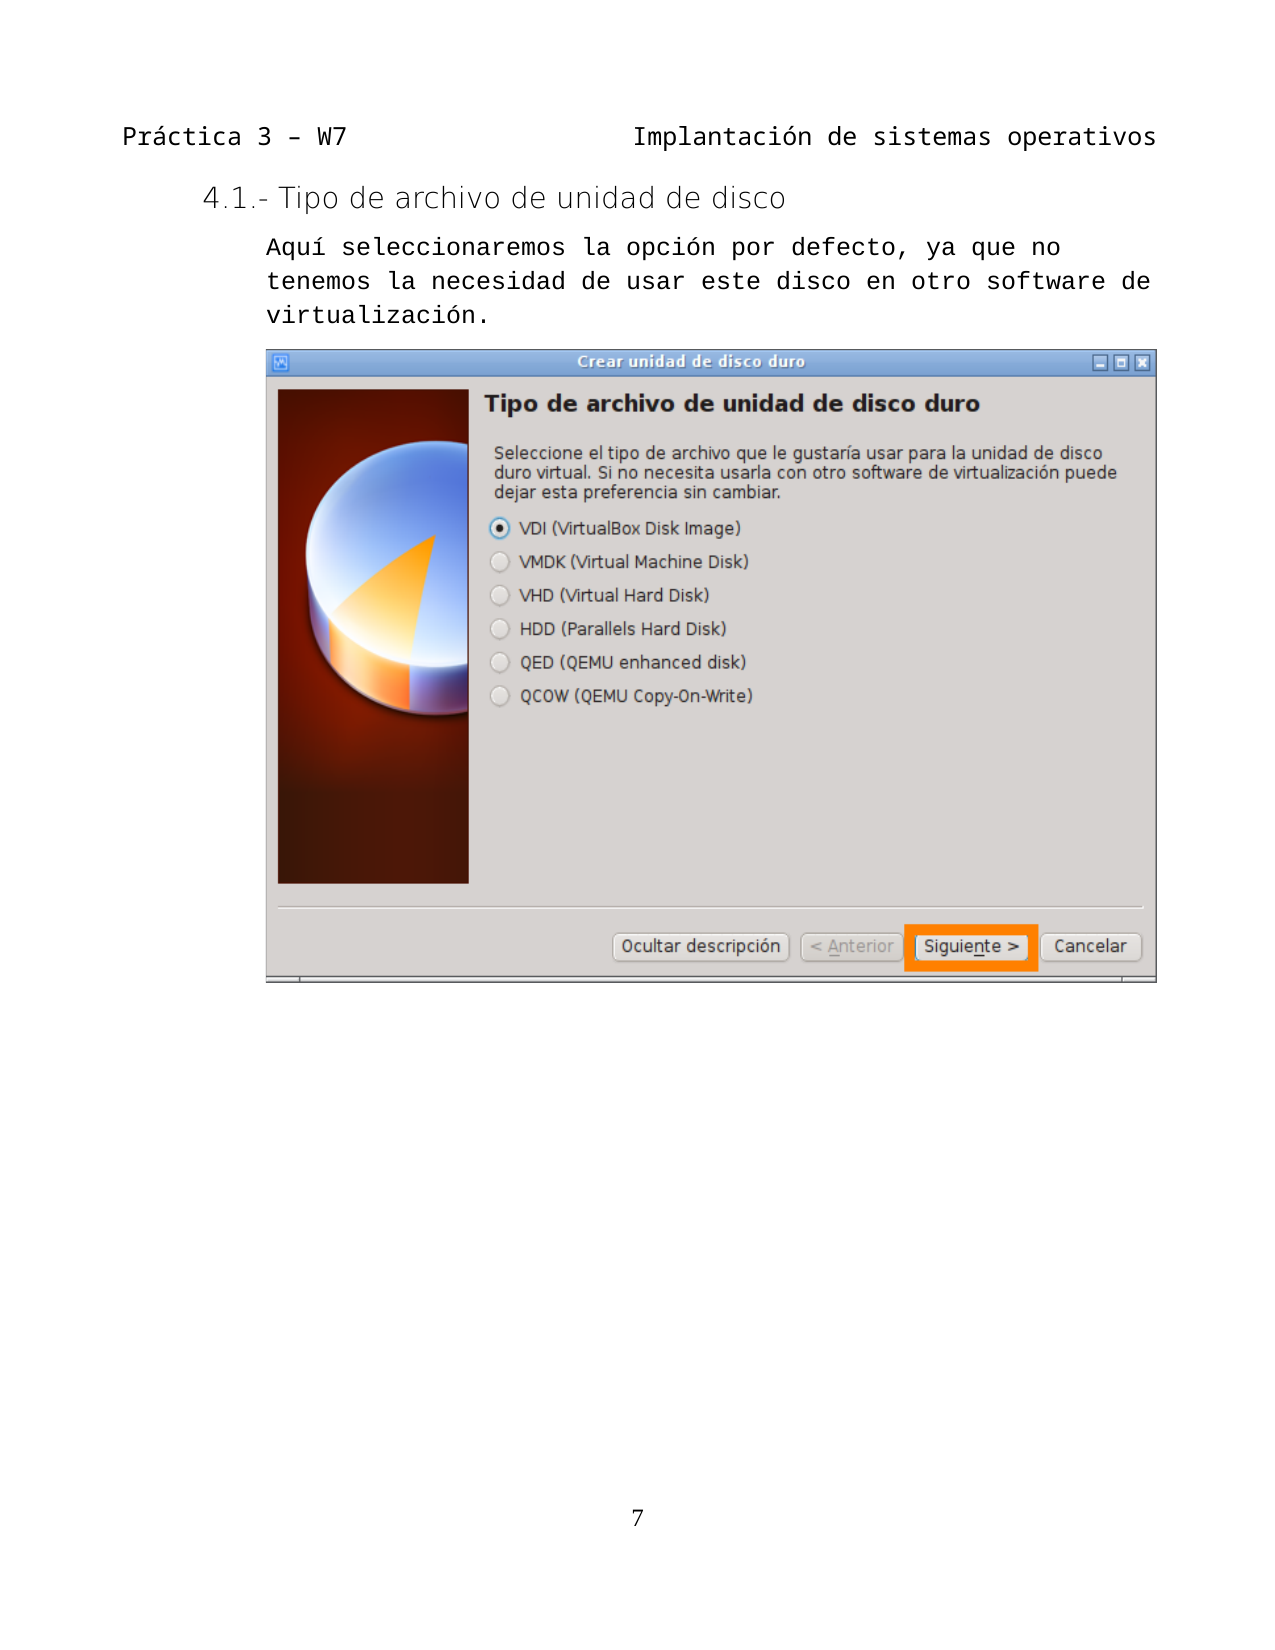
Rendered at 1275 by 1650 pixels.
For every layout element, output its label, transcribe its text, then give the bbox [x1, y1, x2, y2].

picture [265, 349, 1157, 983]
text Aquí seleccionaremos la opción por defecto, ya que no tenemos la necesidad de usar este disco en otro software de virtualización. [266, 235, 1157, 331]
list Tipo de archivo de unidad de disco [193, 182, 1157, 216]
